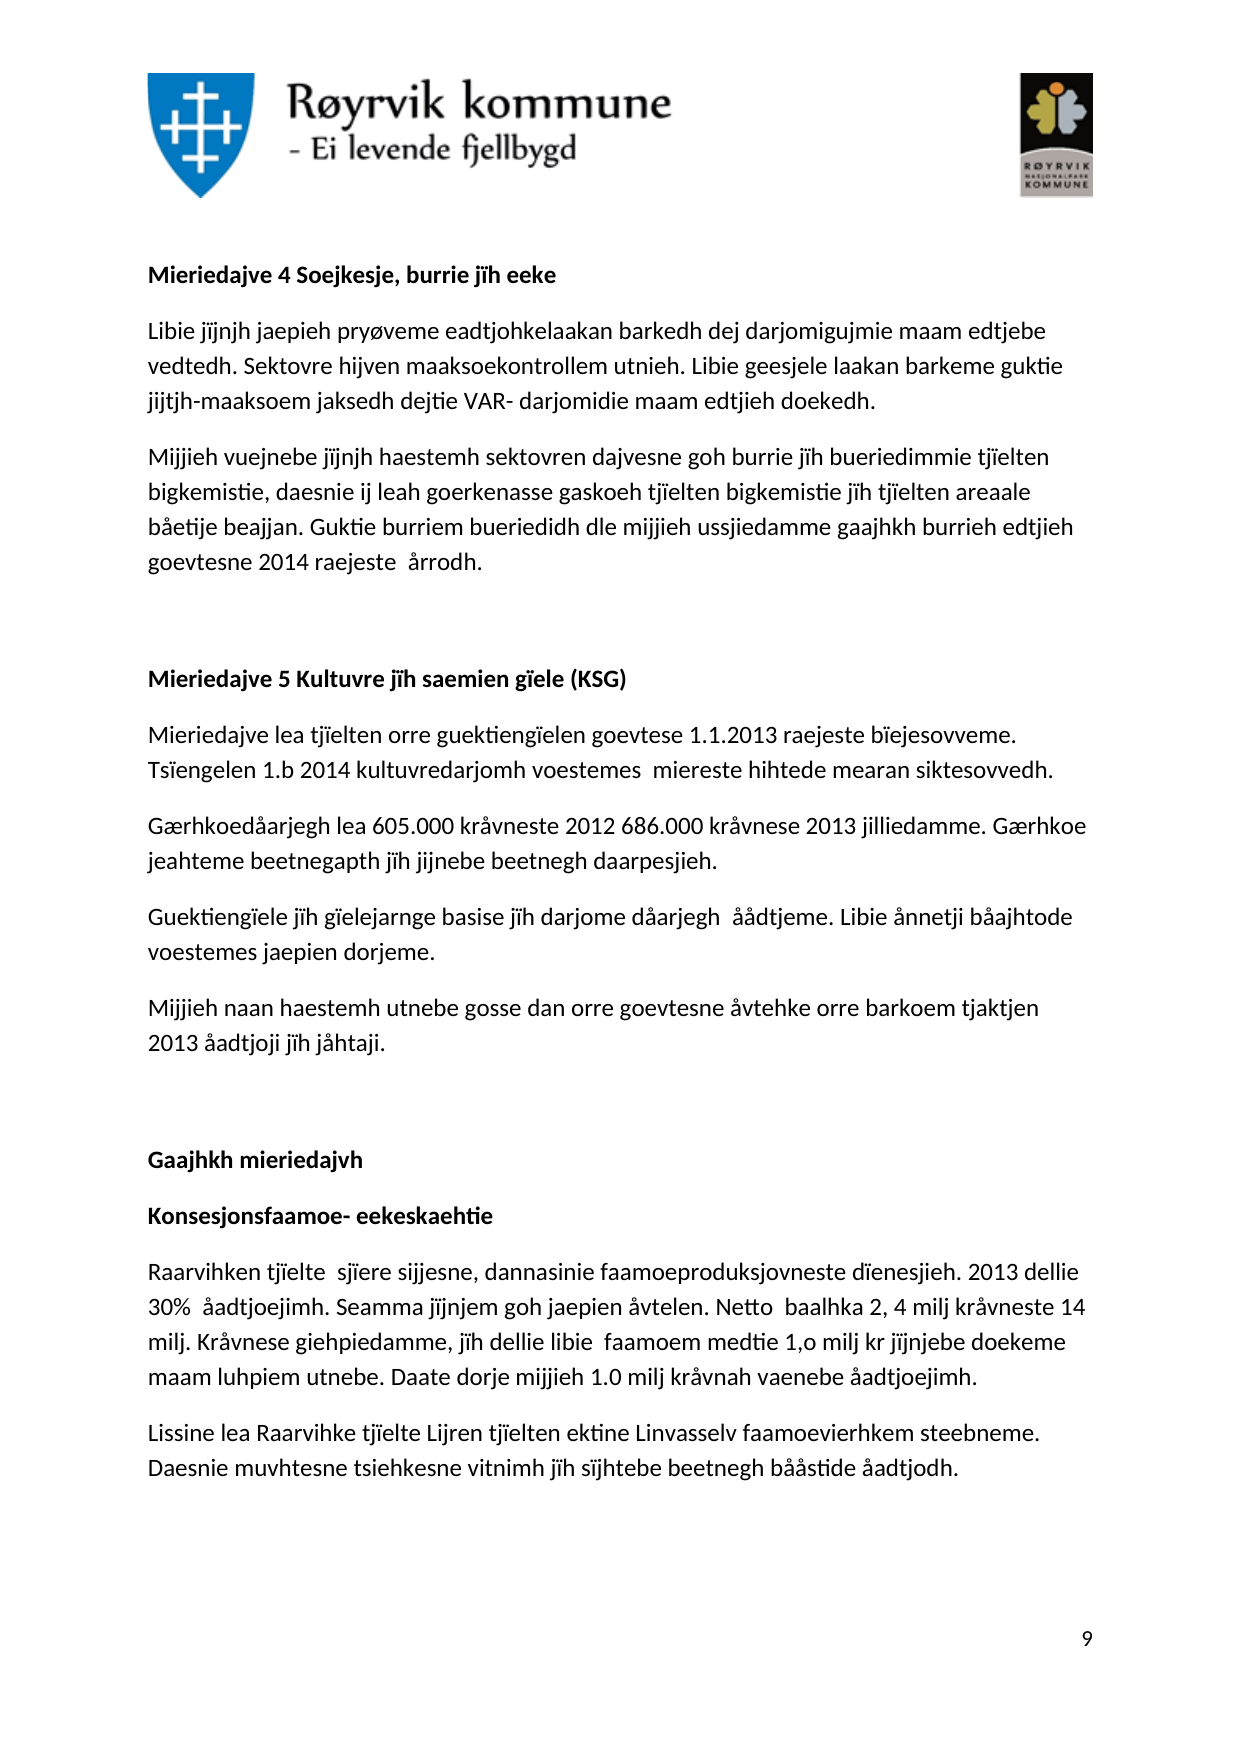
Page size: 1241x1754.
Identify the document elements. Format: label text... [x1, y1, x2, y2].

text Libie jïjnjh jaepieh pryøveme eadtjohkelaakan barkedh dej darjomigujmie maam edtjebe vedtedh. Sektovre hijven maaksoekontrollem utnieh. Libie geesjele laakan barkeme guktie jijtjh-maaksoem jaksedh dejtie VAR- darjomidie maam edtjieh doekedh. [148, 315, 1093, 416]
text Mijjieh vuejnebe jïjnjh haestemh sektovren dajvesne goh burrie jïh bueriedimmie tjïelten bigkemistie, daesnie ij leah goerkenasse gaskoeh tjïelten bigkemistie jïh tjïelten areaale båetije beajjan. Guktie burriem bueriedidh dle mijjieh ussjiedamme gaajhkh burrieh edtjieh goevtesne 2014 raejeste årrodh. [148, 441, 1093, 577]
text Gærhkoedåarjegh lea 605.000 kråvneste 2012 686.000 kråvnese 2013 jilliedamme. Gærhkoe jeahteme beetnegapth jïh jijnebe beetnegh daarpesjieh. [148, 810, 1093, 876]
text Mijjieh naan haestemh utnebe gosse dan orre goevtesne åvtehke orre barkoem tjaktjen 2013 åadtjoji jïh jåhtaji. [148, 992, 1093, 1057]
text Mieriedajve 4 Soejkesje, burrie jïh eeke [148, 259, 1093, 290]
text Mieriedajve 5 Kultuvre jïh saemien gïele (KSG) [148, 664, 1093, 694]
text Konsesjonsfaamoe- eekeskaehtie [148, 1200, 1093, 1231]
text Gaajhkh mieriedajvh [148, 1144, 1093, 1175]
text Lissine lea Raarvihke tjïelte Lijren tjïelten ektine Linvasselv faamoevierhkem steebneme. Daesnie muvhtesne tsiehkesne vitnimh jïh sïjhtebe beetnegh bååstide åadtjodh. [148, 1417, 1093, 1483]
picture [147, 73, 1093, 198]
text Raarvihken tjïelte sjïere sijjesne, dannasinie faamoeproduksjovneste dïenesjieh. 2013 dellie 30% åadtjoejimh. Seamma jïjnjem goh jaepien åvtelen. Netto baalhka 2, 4 milj kråvneste 14 milj. Kråvnese giehpiedamme, jïh dellie libie faamoem medtie 1,o milj kr jïjnjebe doekeme maam luhpiem utnebe. Daate dorje mijjieh 1.0 milj kråvnah vaenebe åadtjoejimh. [148, 1256, 1093, 1392]
text Guektiengïele jïh gïelejarnge basise jïh darjome dåarjegh åådtjeme. Libie ånnetji båajhtode voestemes jaepien dorjeme. [148, 901, 1093, 967]
text Mieriedajve lea tjïelten orre guektiengïelen goevtese 1.1.2013 raejeste bïejesovveme. Tsïengelen 1.b 2014 kultuvredarjomh voestemes miereste hihtede mearan siktesovvedh. [148, 719, 1093, 785]
